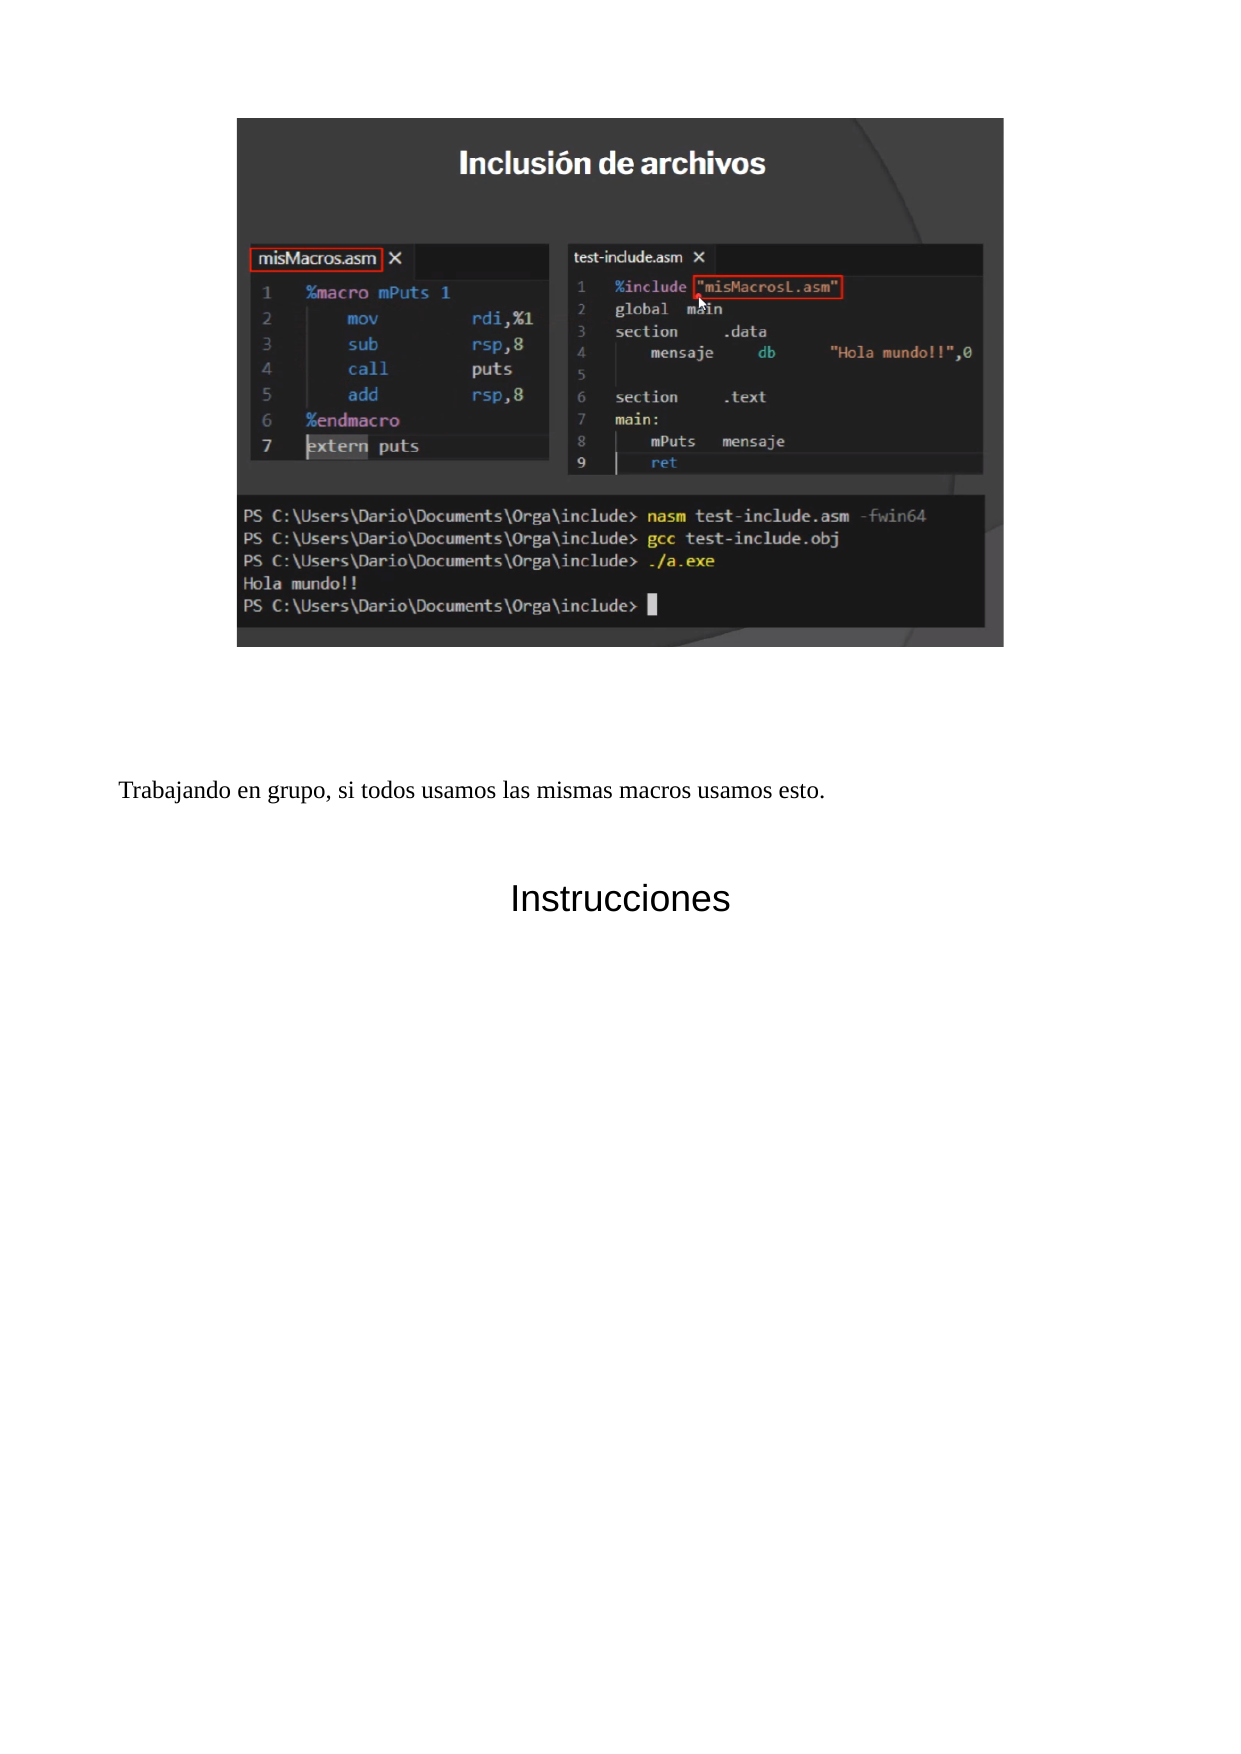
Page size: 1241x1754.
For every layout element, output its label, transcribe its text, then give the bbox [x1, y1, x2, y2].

text Trabajando en grupo, si todos usamos las mismas macros usamos esto. [118, 775, 1122, 803]
picture [236, 118, 1004, 647]
subtitle Instrucciones [118, 876, 1122, 919]
